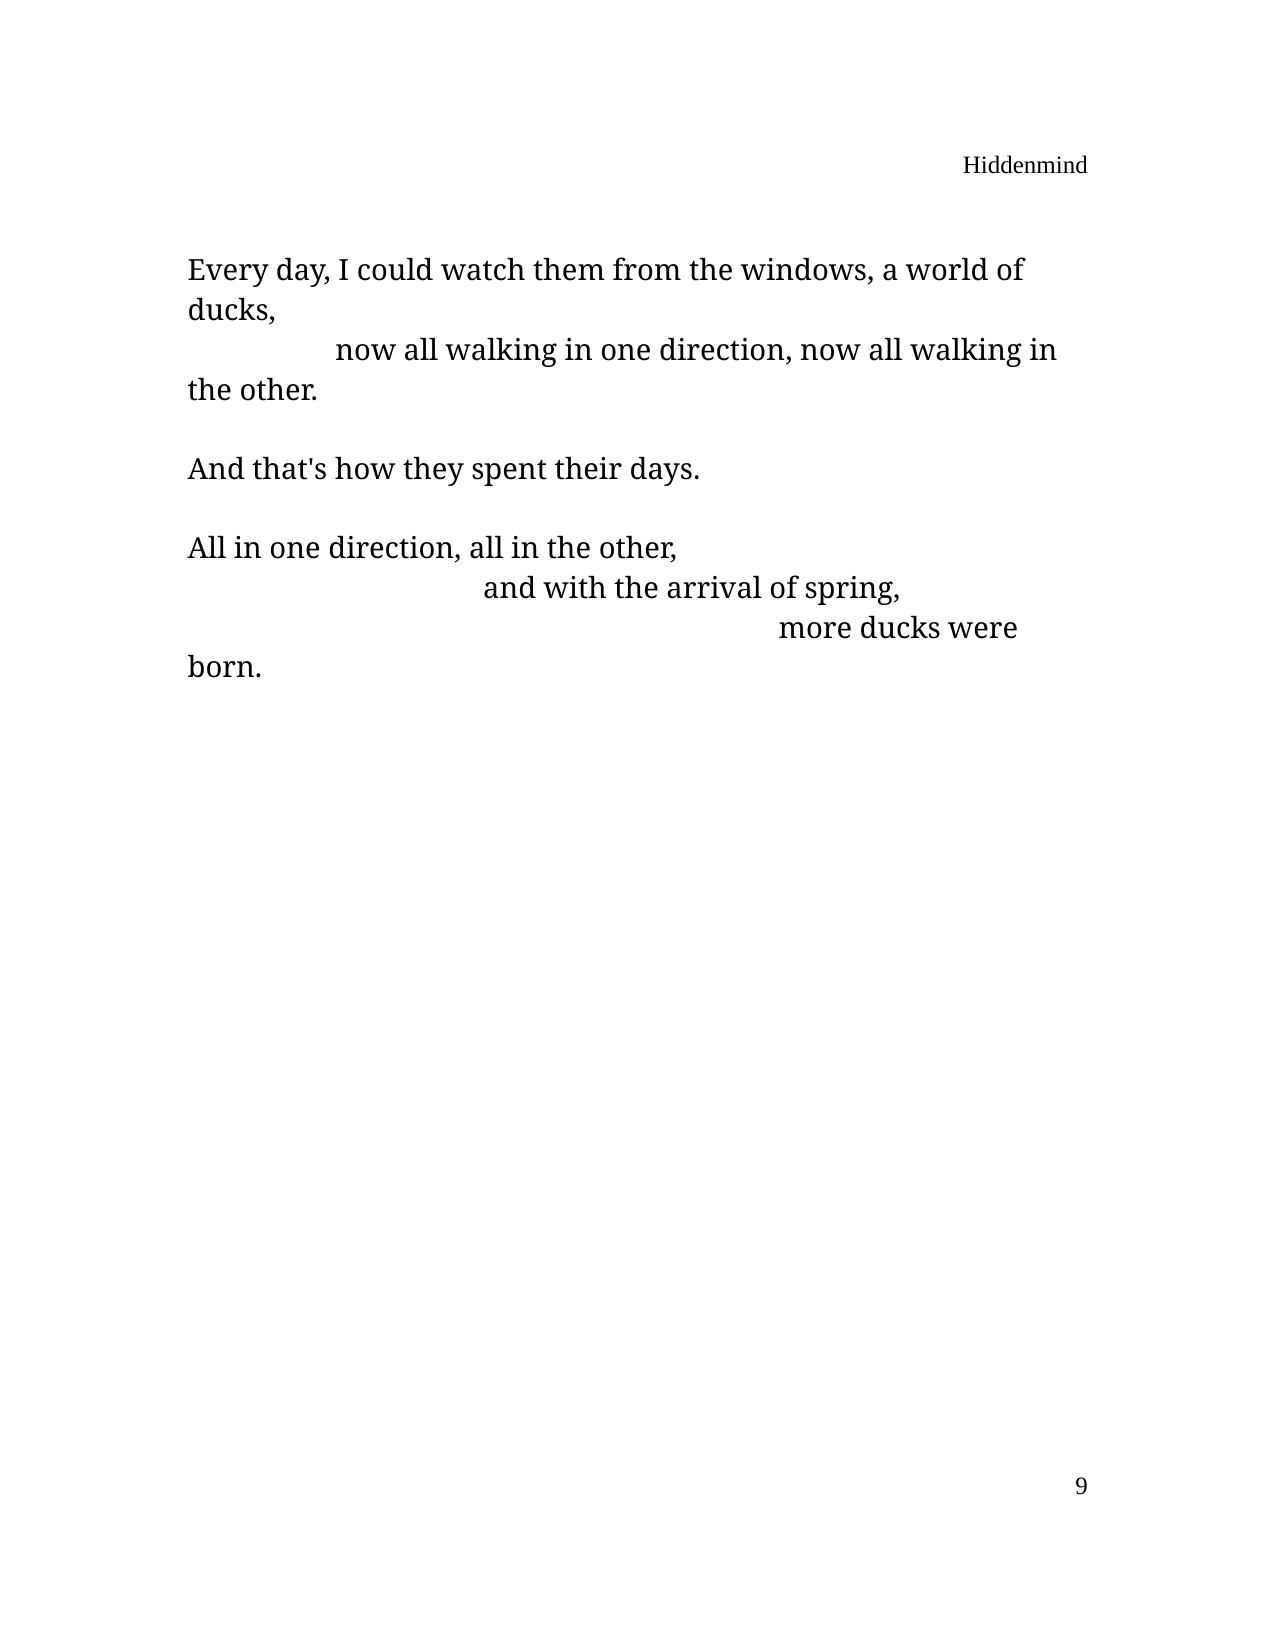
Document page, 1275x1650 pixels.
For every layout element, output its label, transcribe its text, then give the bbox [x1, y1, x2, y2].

text Every day, I could watch them from the windows, a world of ducks, [187, 250, 1087, 329]
text All in one direction, all in the other, [187, 527, 1087, 567]
text more ducks were born. [187, 607, 1087, 686]
text and with the arrival of spring, [187, 567, 1087, 607]
text now all walking in one direction, now all walking in the other. [187, 329, 1087, 408]
text And that's how they spent their days. [187, 448, 1087, 488]
